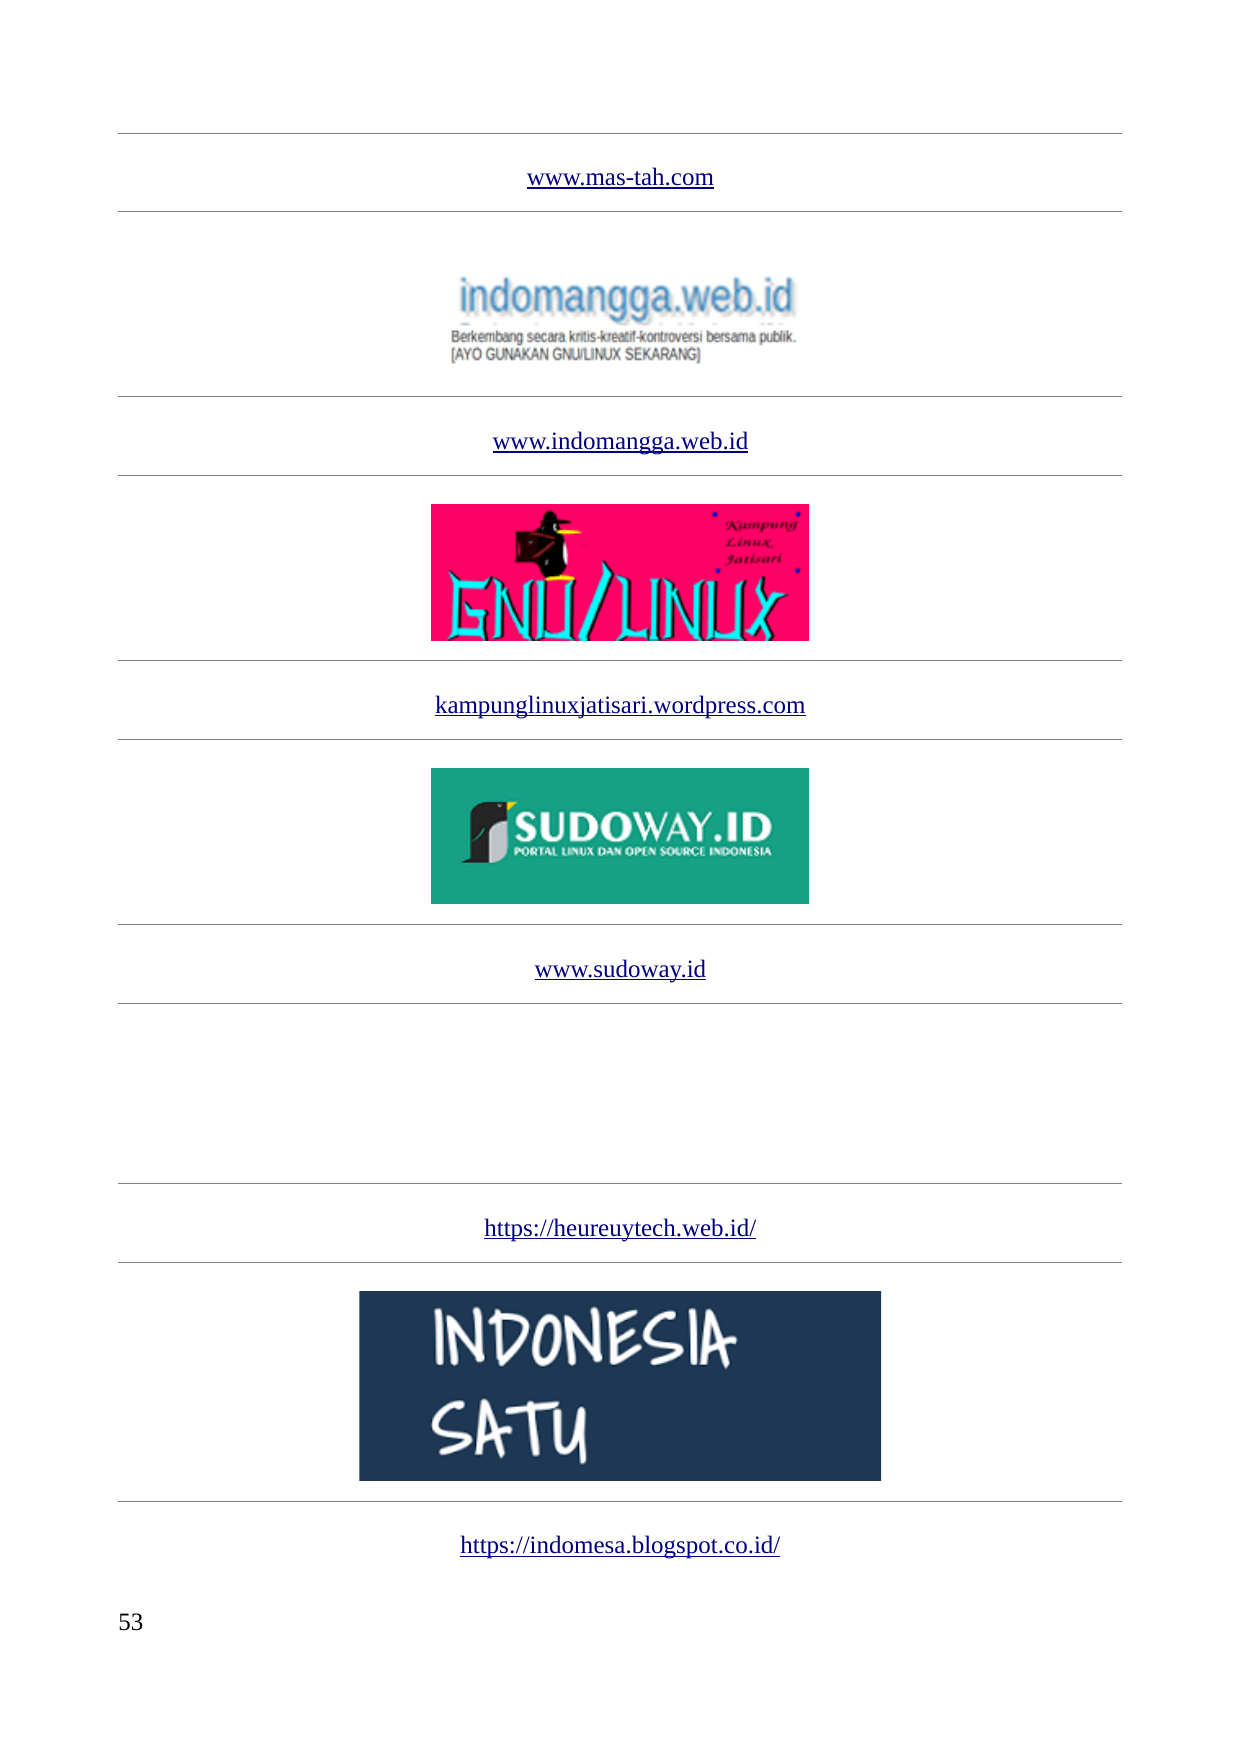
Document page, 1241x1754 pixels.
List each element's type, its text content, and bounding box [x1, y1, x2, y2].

picture [359, 1291, 882, 1481]
picture [431, 504, 810, 641]
text www.mas-tah.com [118, 162, 1122, 191]
text www.indomangga.web.id [118, 426, 1122, 455]
text www.sudoway.id [118, 954, 1122, 983]
text https://heureuytech.web.id/ [118, 1213, 1122, 1242]
picture [431, 241, 810, 377]
text kampunglinuxjatisari.wordpress.com [118, 690, 1122, 719]
text https://indomesa.blogspot.co.id/ [118, 1531, 1122, 1559]
picture [431, 768, 810, 904]
